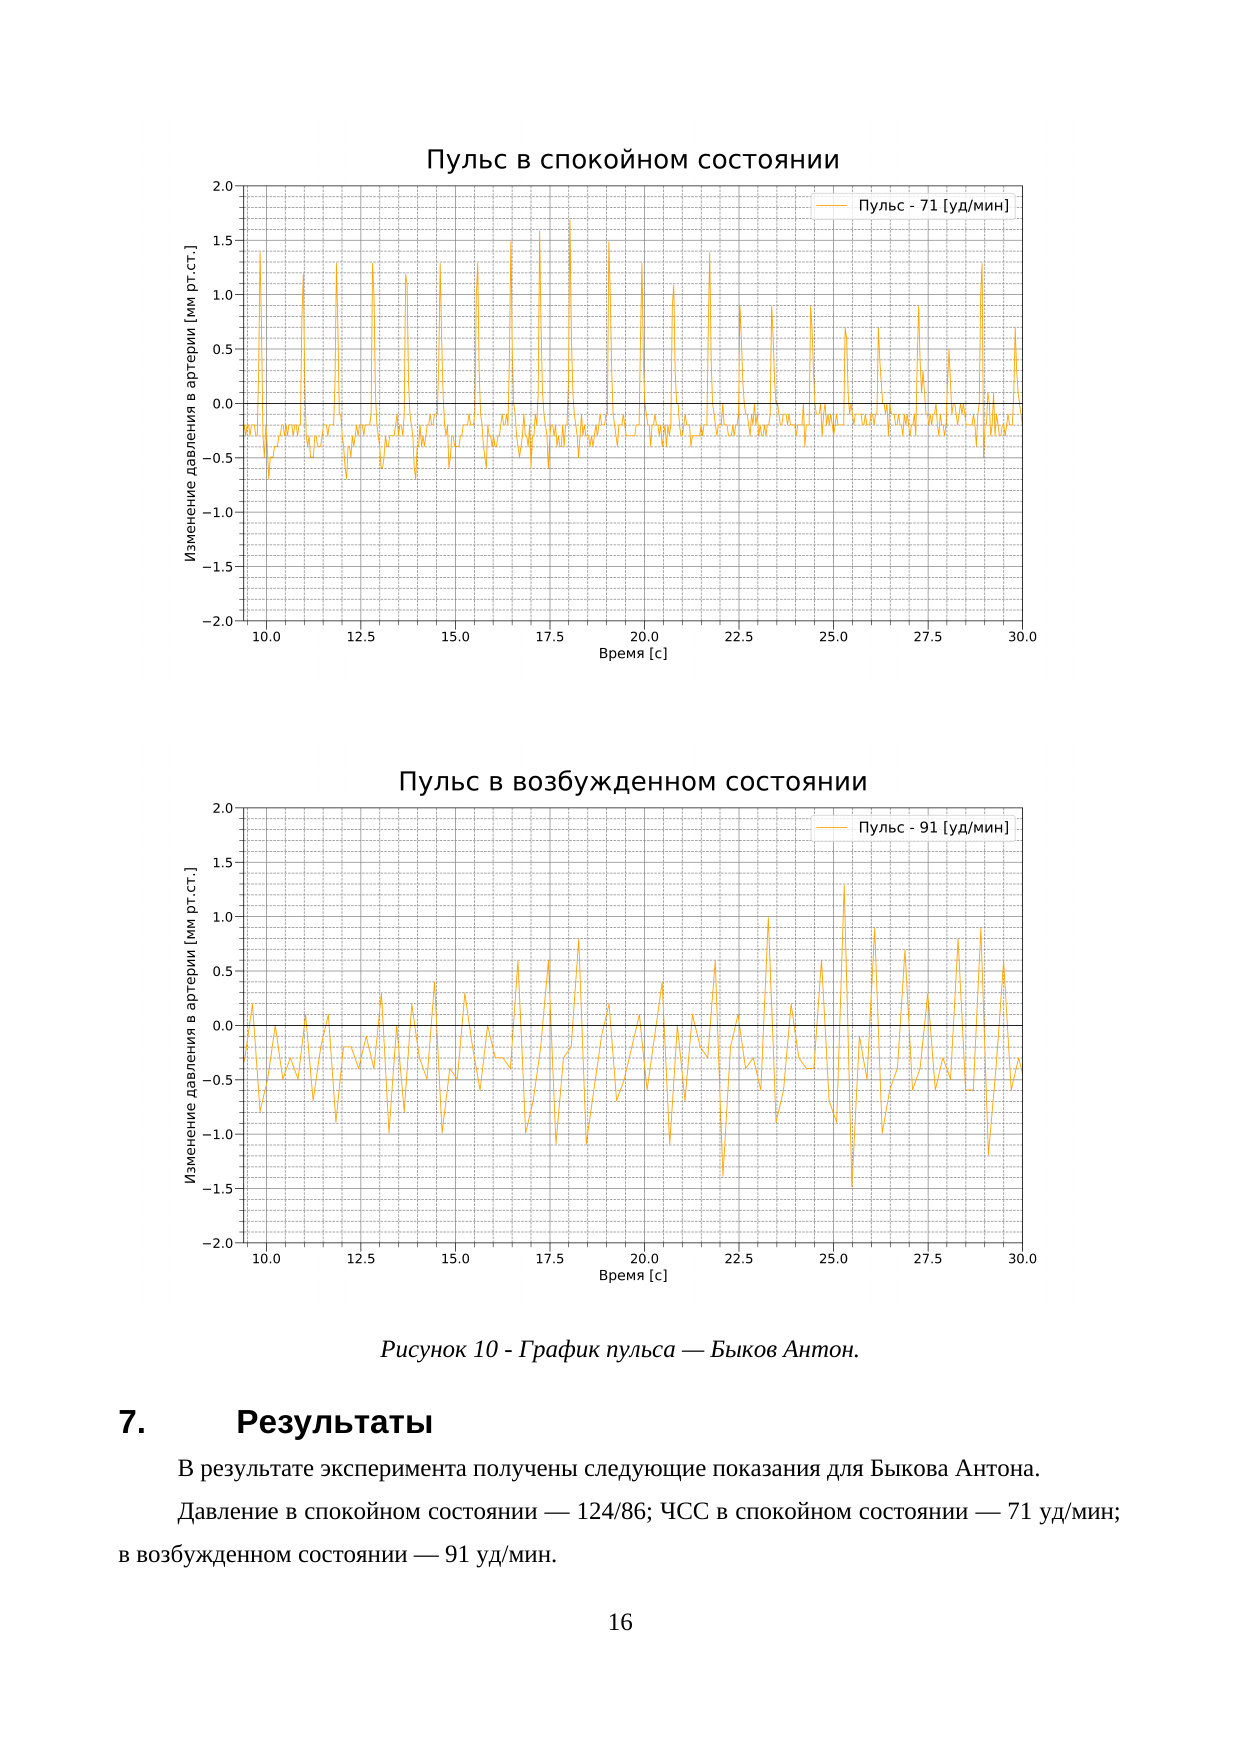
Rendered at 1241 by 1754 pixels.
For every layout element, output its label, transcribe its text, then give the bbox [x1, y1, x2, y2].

subtitle Результаты [118, 1402, 1122, 1440]
picture [118, 740, 1123, 1305]
text Давление в спокойном состоянии — 124/86; ЧСС в спокойном состоянии — 71 уд/мин; в возбужденном состоянии — 91 уд/мин. [118, 1496, 1122, 1568]
picture [118, 118, 1123, 683]
text В результате эксперимента получены следующие показания для Быкова Антона. [118, 1453, 1122, 1482]
text Рисунок 10 - График пульса — Быков Антон. [118, 1305, 1122, 1362]
